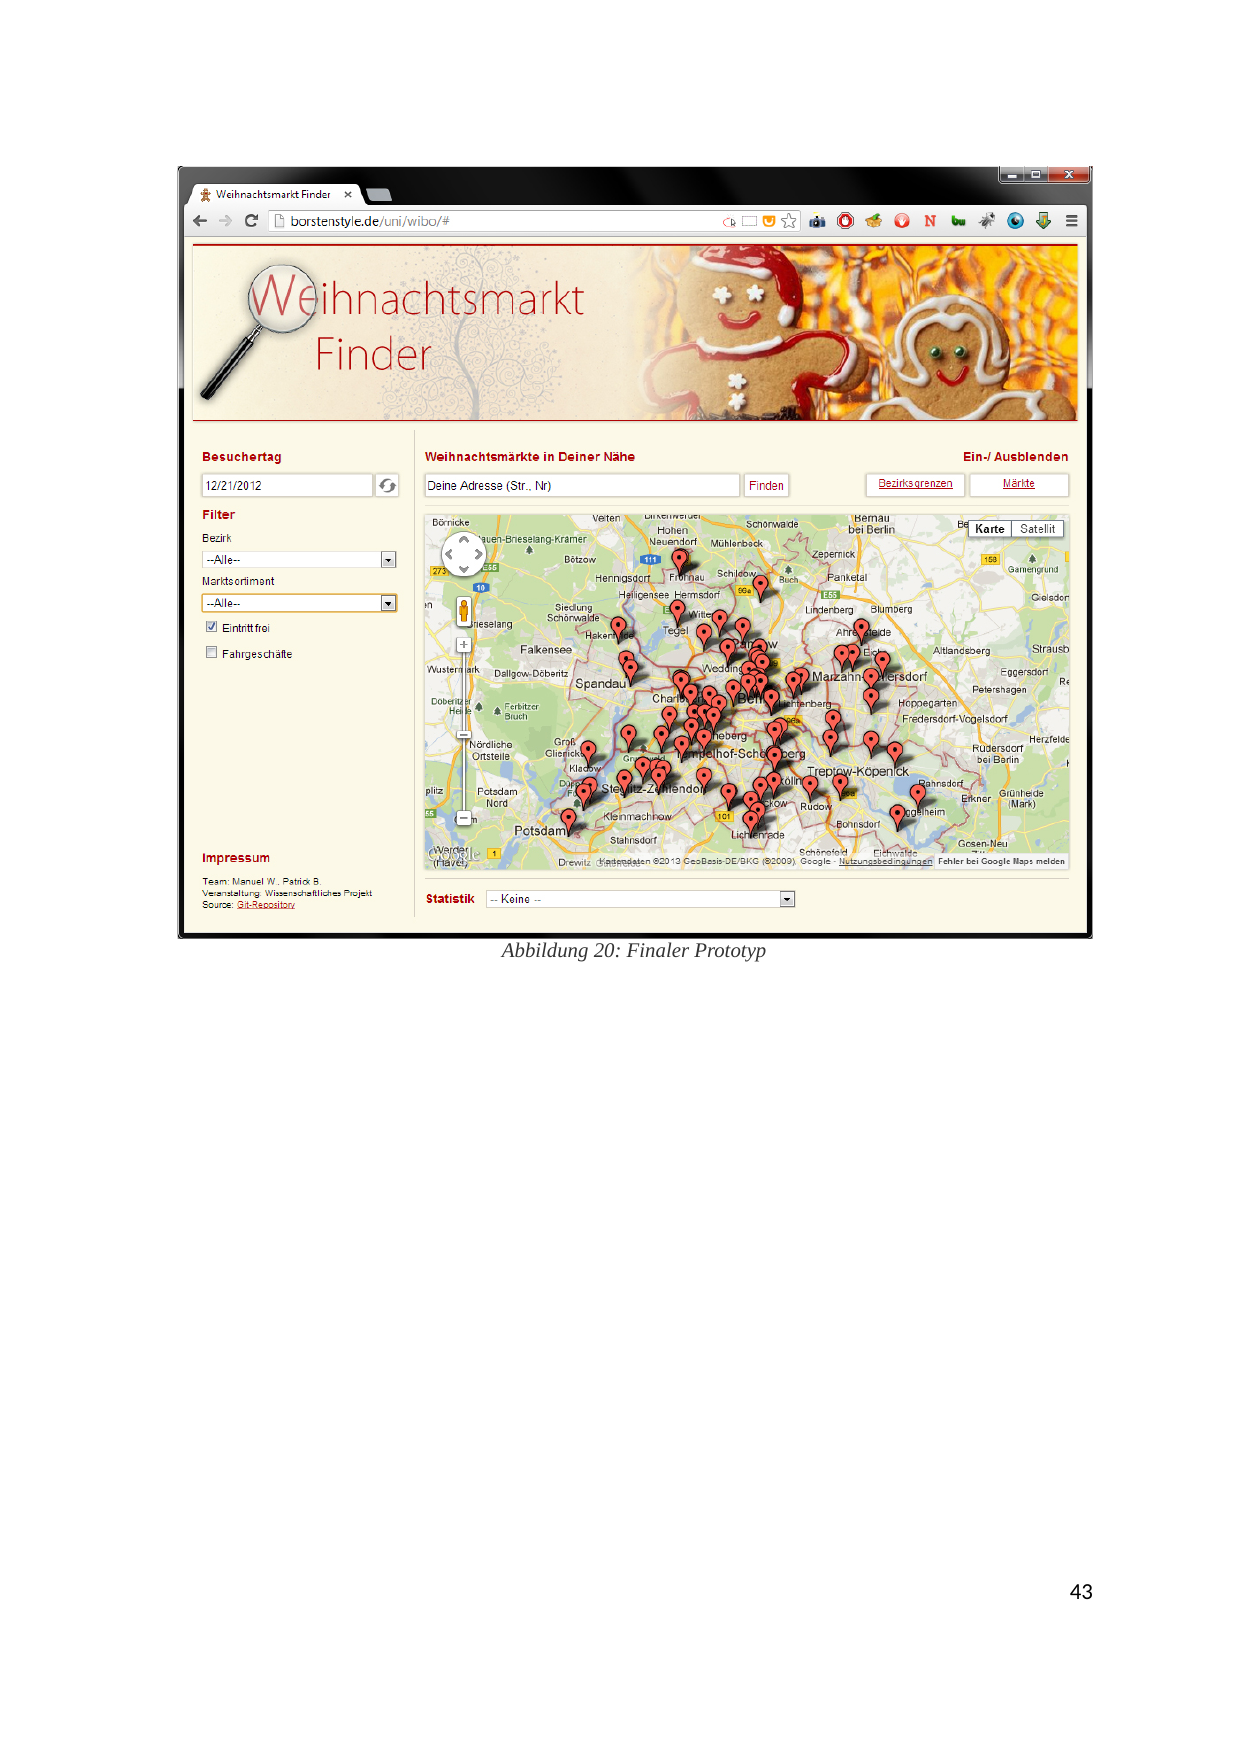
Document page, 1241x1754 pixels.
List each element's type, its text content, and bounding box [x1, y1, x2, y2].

text Abbildung 20: Finaler Prototyp [177, 939, 1093, 962]
picture [177, 166, 1093, 939]
